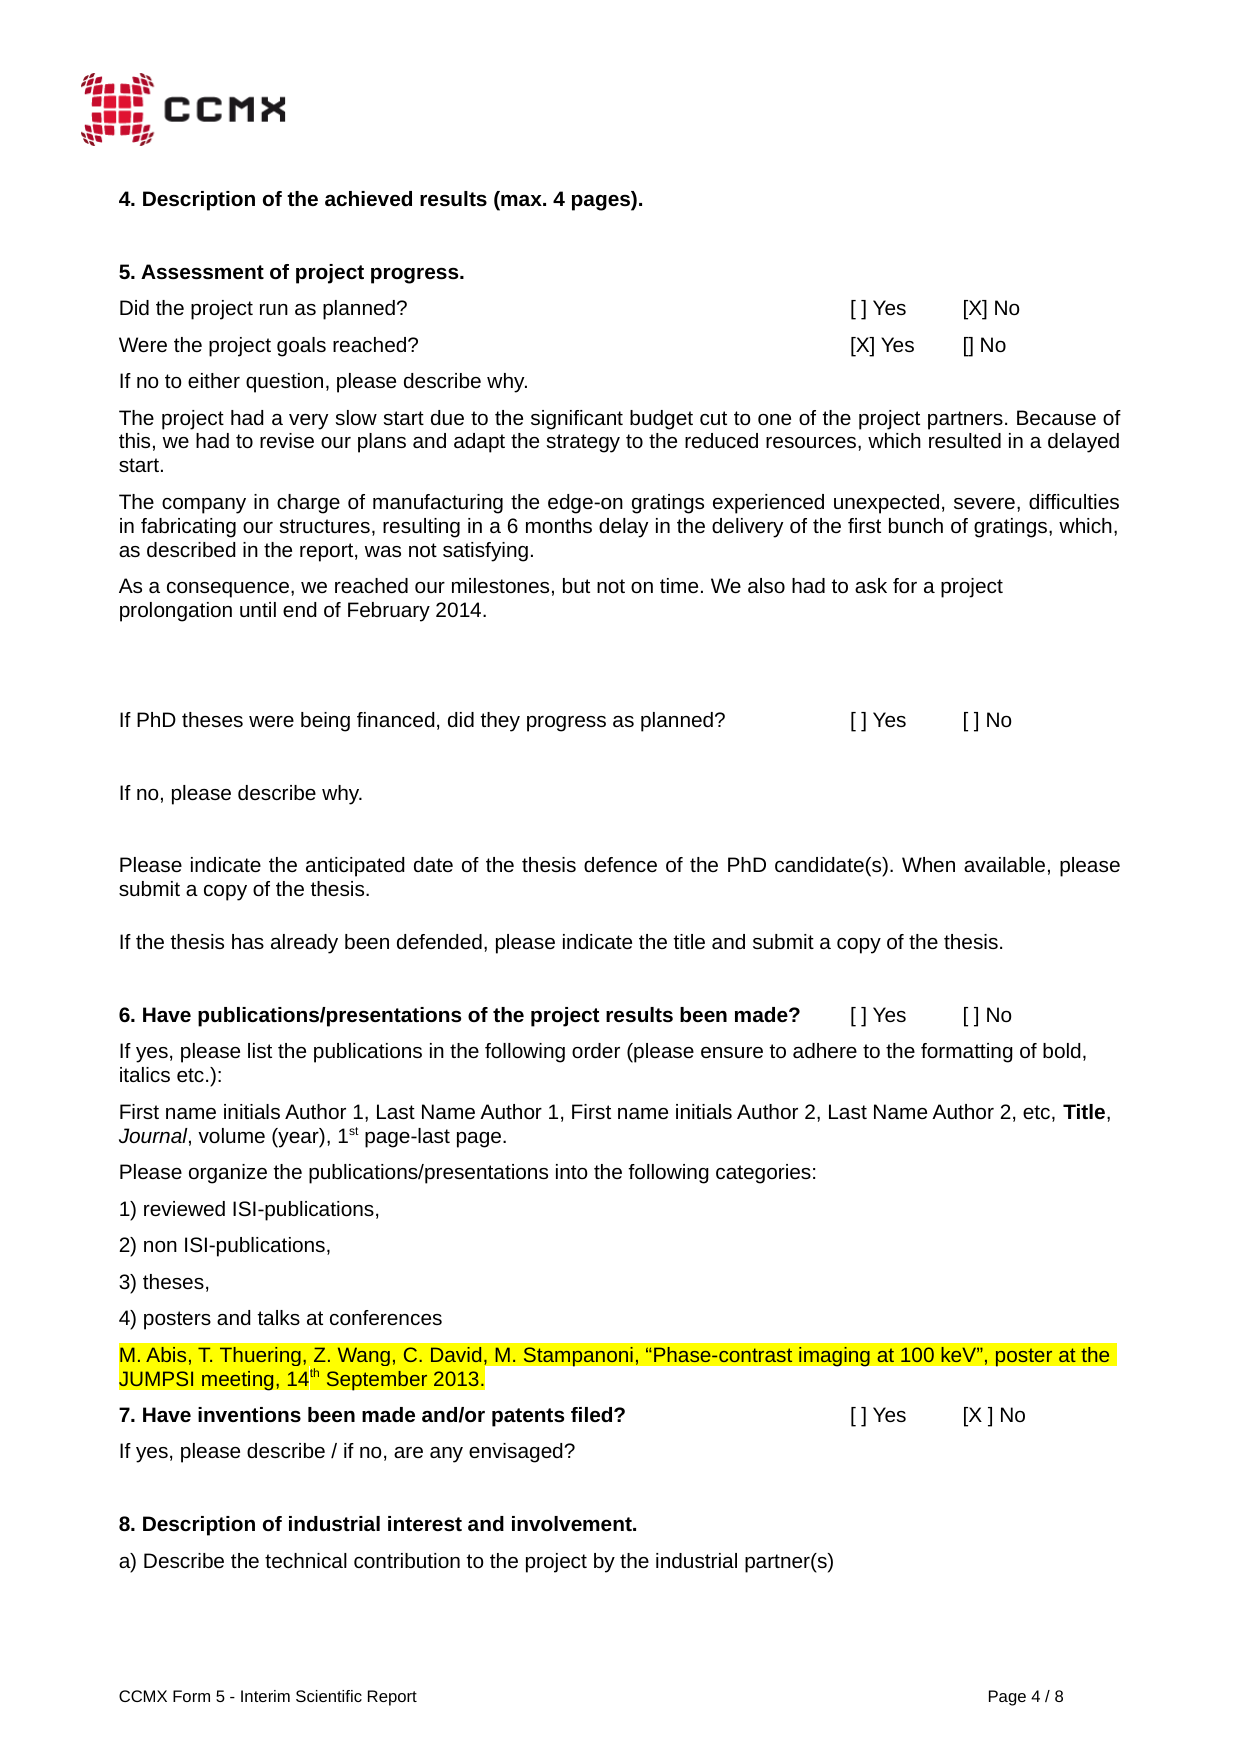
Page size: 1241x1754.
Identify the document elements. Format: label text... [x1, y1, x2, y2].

text 4) posters and talks at conferences [118, 1306, 1122, 1330]
text If no, please describe why. [118, 780, 1122, 804]
text 1) reviewed ISI-publications, [118, 1197, 1122, 1221]
text If no to either question, please describe why. [118, 369, 1122, 393]
text Did the project run as planned? [ ] Yes [X] No [118, 296, 1122, 320]
text The company in charge of manufacturing the edge-on gratings experienced unexpected, severe, difficulties in fabricating our structures, resulting in a 6 months delay in the delivery of the first bunch of gratings, which, as described in the report, was not satisfying. [118, 490, 1122, 562]
text If the thesis has already been defended, please indicate the title and submit a copy of the thesis. [118, 930, 1122, 954]
subtitle Were the project goals reached? [X] Yes [] No [118, 332, 1122, 356]
text a) Describe the technical contribution to the project by the industrial partner(s) [118, 1549, 1122, 1573]
subtitle Please indicate the anticipated date of the thesis defence of the PhD candidate(s). When available, please submit a copy of the thesis. [118, 853, 1122, 901]
text First name initials Author 1, Last Name Author 1, First name initials Author 2, Last Name Author 2, etc, Title, Journal, volume (year), 1st page-last page. [118, 1100, 1122, 1148]
text 3) theses, [118, 1269, 1122, 1293]
subtitle If PhD theses were being financed, did they progress as planned? [ ] Yes [ ] No [118, 707, 1122, 731]
text If yes, please describe / if no, are any envisaged? [118, 1439, 1122, 1463]
text 6. Have publications/presentations of the project results been made? [ ] Yes [ ] No [118, 1003, 1122, 1027]
text 8. Description of industrial interest and involvement. [118, 1512, 1122, 1536]
text The project had a very slow start due to the significant budget cut to one of the project partners. Because of this, we had to revise our plans and adapt the strategy to the reduced resources, which resulted in a delayed start. [118, 405, 1122, 477]
text 4. Description of the achieved results (max. 4 pages). [118, 187, 1122, 211]
text 5. Assessment of project progress. [118, 259, 1122, 283]
text 2) non ISI-publications, [118, 1233, 1122, 1257]
text Please organize the publications/presentations into the following categories: [118, 1160, 1122, 1184]
text If yes, please list the publications in the following order (please ensure to adhere to the formatting of bold, italics etc.): [118, 1039, 1122, 1087]
text As a consequence, we reached our milestones, but not on time. We also had to ask for a project prolongation until end of February 2014. [118, 574, 1122, 622]
text M. Abis, T. Thuering, Z. Wang, C. David, M. Stampanoni, “Phase-contrast imaging at 100 keV”, poster at the JUMPSI meeting, 14th September 2013. [118, 1342, 1122, 1390]
picture [81, 73, 286, 146]
text 7. Have inventions been made and/or patents filed? [ ] Yes [X ] No [118, 1403, 1122, 1427]
